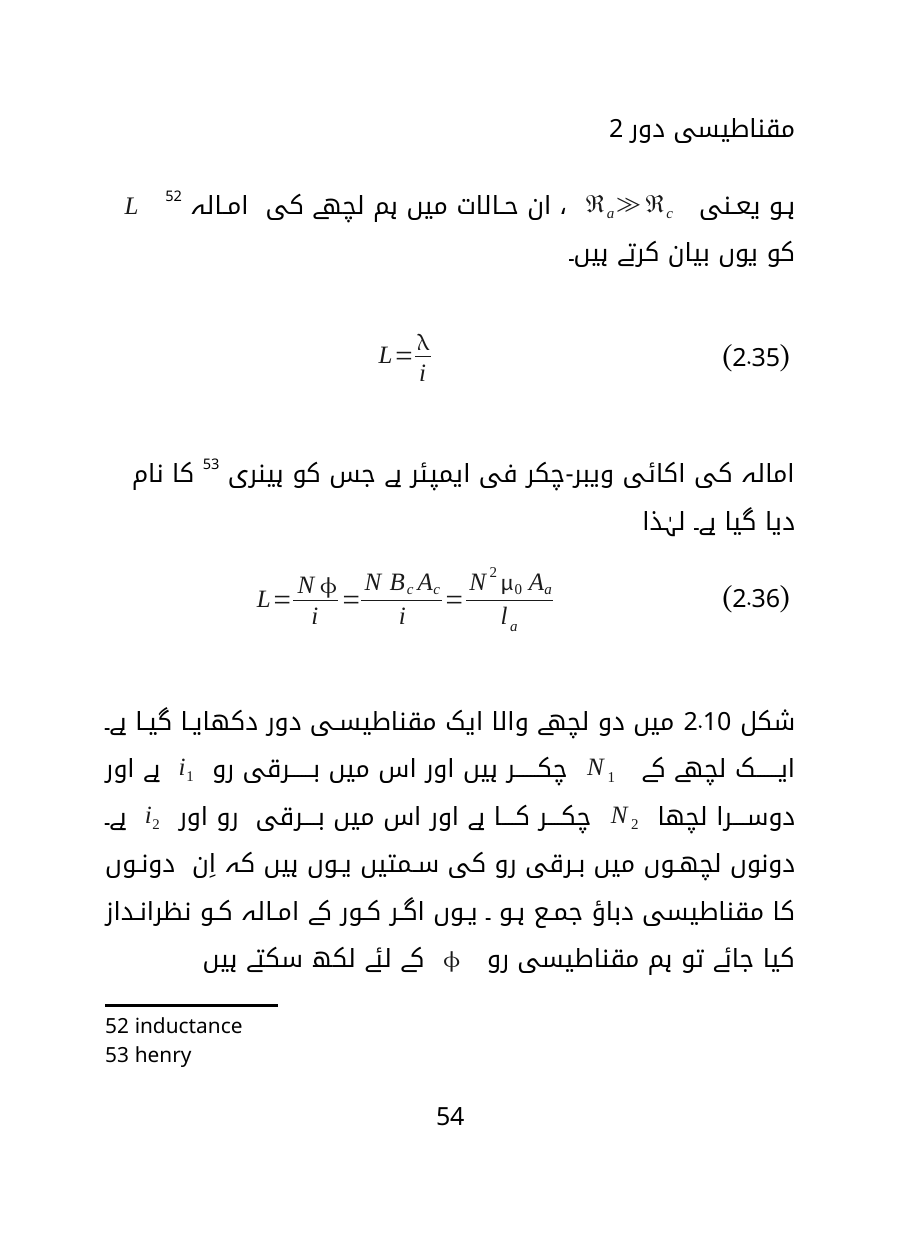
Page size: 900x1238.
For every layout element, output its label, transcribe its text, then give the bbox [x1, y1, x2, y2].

table_header [105, 324, 696, 404]
text inductance [105, 1012, 795, 1040]
table_header [105, 558, 695, 652]
text henry [105, 1040, 795, 1068]
text جن مقناطیسی دوروں میں نفوذ پذیری کو مستقل مقدار تصور کیا جا سکے یا جن میں خلائی درز کی مقناطیسی مزاحمت کور کی مقناطیسی مزاحمت سے بہت زیادہ ہو یعنی ، ان حالات میں ہم لچھے کی امالہ کو یوں بیان کرتے ہیں۔ [105, 182, 795, 277]
text امالہ کی اکائی ویبر-چکر فی ایمپئر ہے جس کو ہینری کا نام دیا گیا ہے۔ لہٰذا [105, 451, 795, 545]
table_header (2.36) [695, 558, 795, 652]
text شکل 2.10 میں دو لچھے والا ایک مقناطیسی دور دکھایا گیا ہے۔ ایک لچھے کے چکر ہیں اور اس میں برقی روہے اور دوسرا لچھاچکر کا ہے اور اس میں برقی رو اورہے۔ دونوں لچھوں میں برقی رو کی سمتیں یوں ہیں کہ اِن دونوں کا مقناطیسی دباؤ جمع ہو ۔ یوں اگر کور کے امالہ کو نظرانداز کیا جائے تو ہم مقناطیسی رو کے لئے لکھ سکتے ہیں [105, 698, 795, 983]
table_header (2.35) [696, 324, 795, 404]
